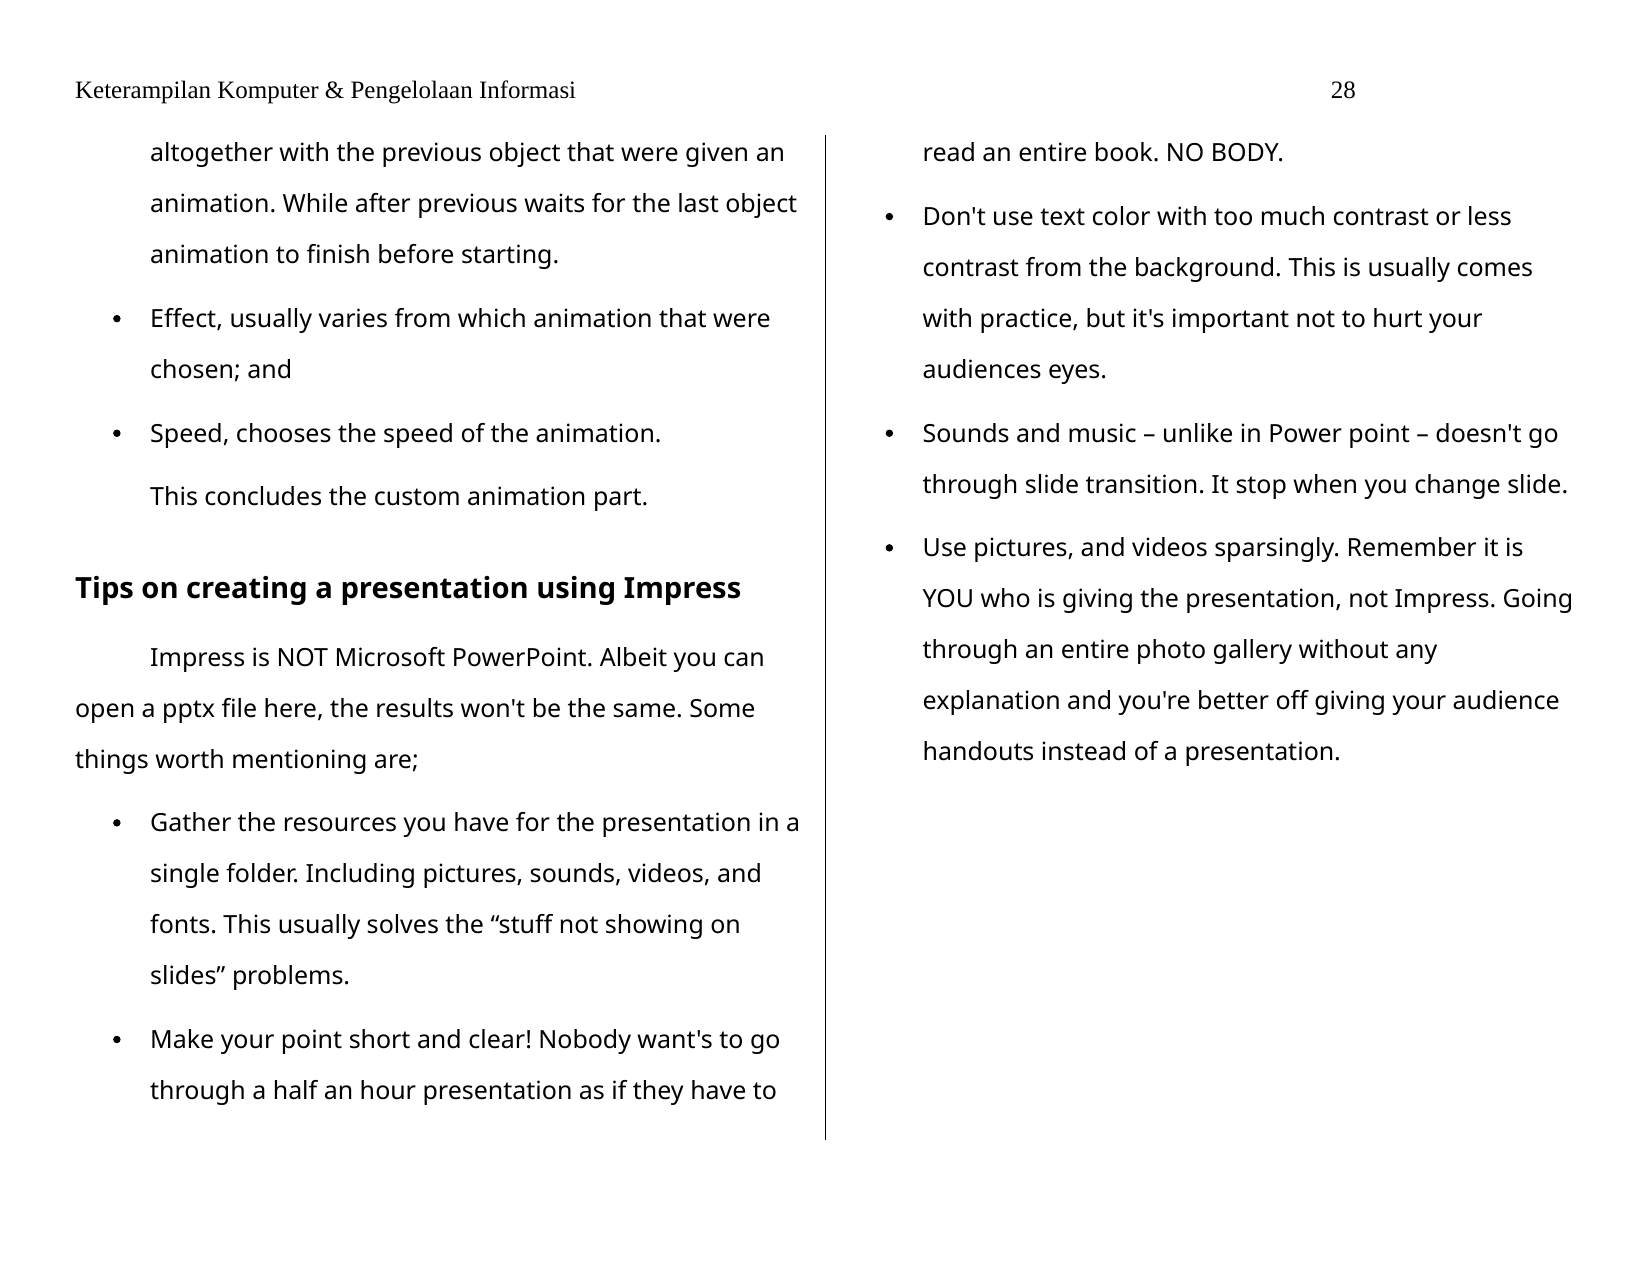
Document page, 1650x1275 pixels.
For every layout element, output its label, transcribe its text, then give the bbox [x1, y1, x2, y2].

list Use pictures, and videos sparsingly. Remember it is YOU who is giving the presentation, not Impress. Going through an entire photo gallery without any explanation and you're better off giving your audience handouts instead of a presentation. [885, 530, 1575, 768]
list Don't use text color with too much contrast or less contrast from the background. This is usually comes with practice, but it's important not to hurt your audiences eyes. [885, 198, 1575, 386]
list read an entire book. NO BODY. [885, 135, 1575, 169]
list Sounds and music – unlike in Power point – doesn't go through slide transition. It stop when you change slide. [885, 415, 1575, 500]
list Gather the resources you have for the presentation in a single folder. Including pictures, sounds, videos, and fonts. This usually solves the “stuff not showing on slides” problems. [112, 805, 802, 992]
list Make your point short and clear! Nobody want's to go through a half an hour presentation as if they have to [112, 1022, 802, 1107]
text Impress is NOT Microsoft PowerPoint. Albeit you can open a pptx file here, the results won't be the same. Some things worth mentioning are; [75, 639, 802, 775]
list altogether with the previous object that were given an animation. While after previous waits for the last object animation to finish before starting. [112, 135, 802, 271]
list Effect, usually varies from which animation that were chosen; and [112, 301, 802, 386]
subtitle Tips on creating a presentation using Impress [75, 567, 802, 607]
text This concludes the custom animation part. [75, 479, 802, 513]
list Speed, chooses the speed of the animation. [112, 415, 802, 449]
